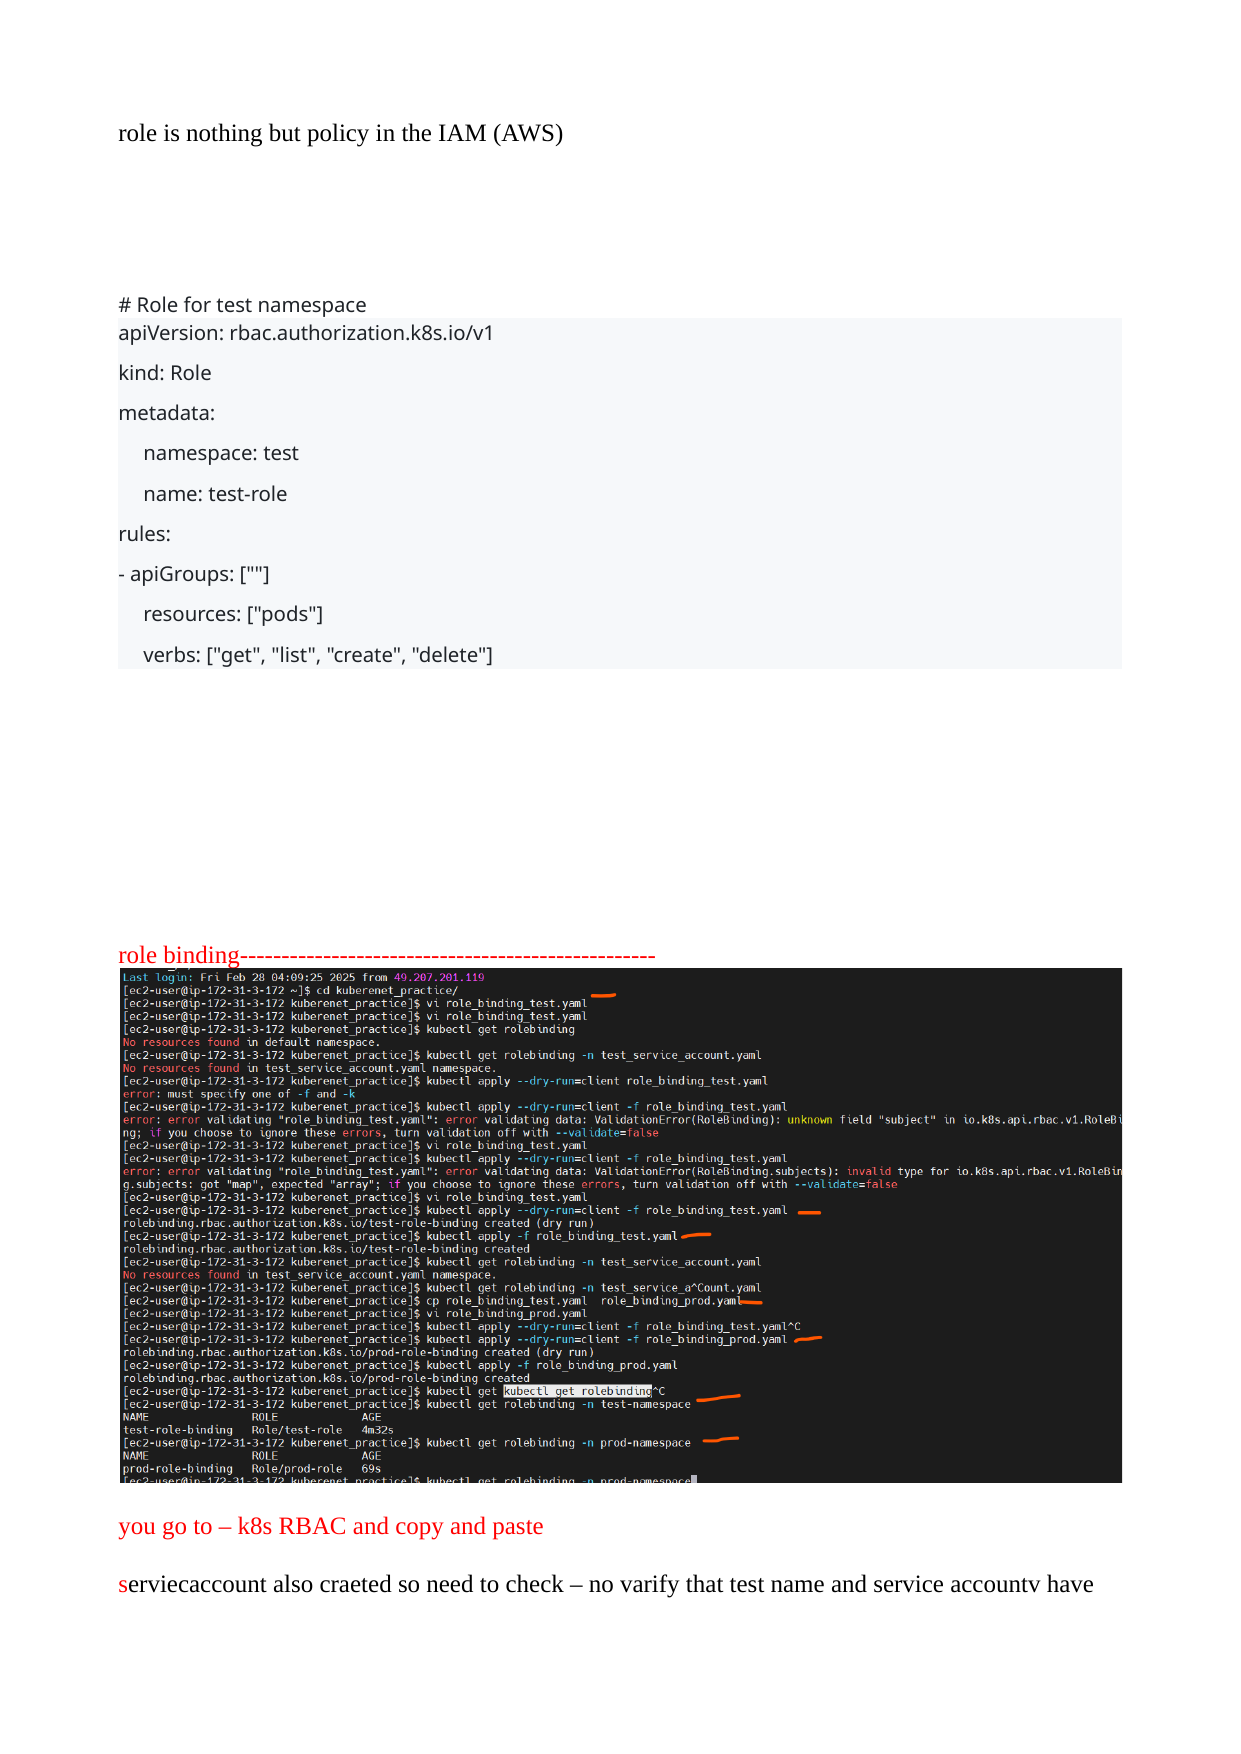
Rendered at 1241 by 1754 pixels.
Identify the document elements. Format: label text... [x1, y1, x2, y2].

text kind: Role [118, 358, 1122, 386]
text role is nothing but policy in the IAM (AWS) # Role for test namespace [118, 118, 1122, 318]
text role binding-------------------------------------------------- [118, 940, 1122, 968]
text name: test-role [118, 479, 1122, 507]
picture [118, 968, 1123, 1483]
text rules: [118, 520, 1122, 548]
text - apiGroups: [""] [118, 560, 1122, 588]
text apiVersion: rbac.authorization.k8s.io/v1 [118, 318, 1122, 346]
text resources: ["pods"] [118, 600, 1122, 628]
text you go to – k8s RBAC and copy and paste serviecaccount also craeted so need to check – no varify that test name and service accountv have [118, 1511, 1122, 1598]
text verbs: ["get", "list", "create", "delete"] [118, 641, 1122, 669]
text namespace: test [118, 439, 1122, 467]
text metadata: [118, 398, 1122, 426]
